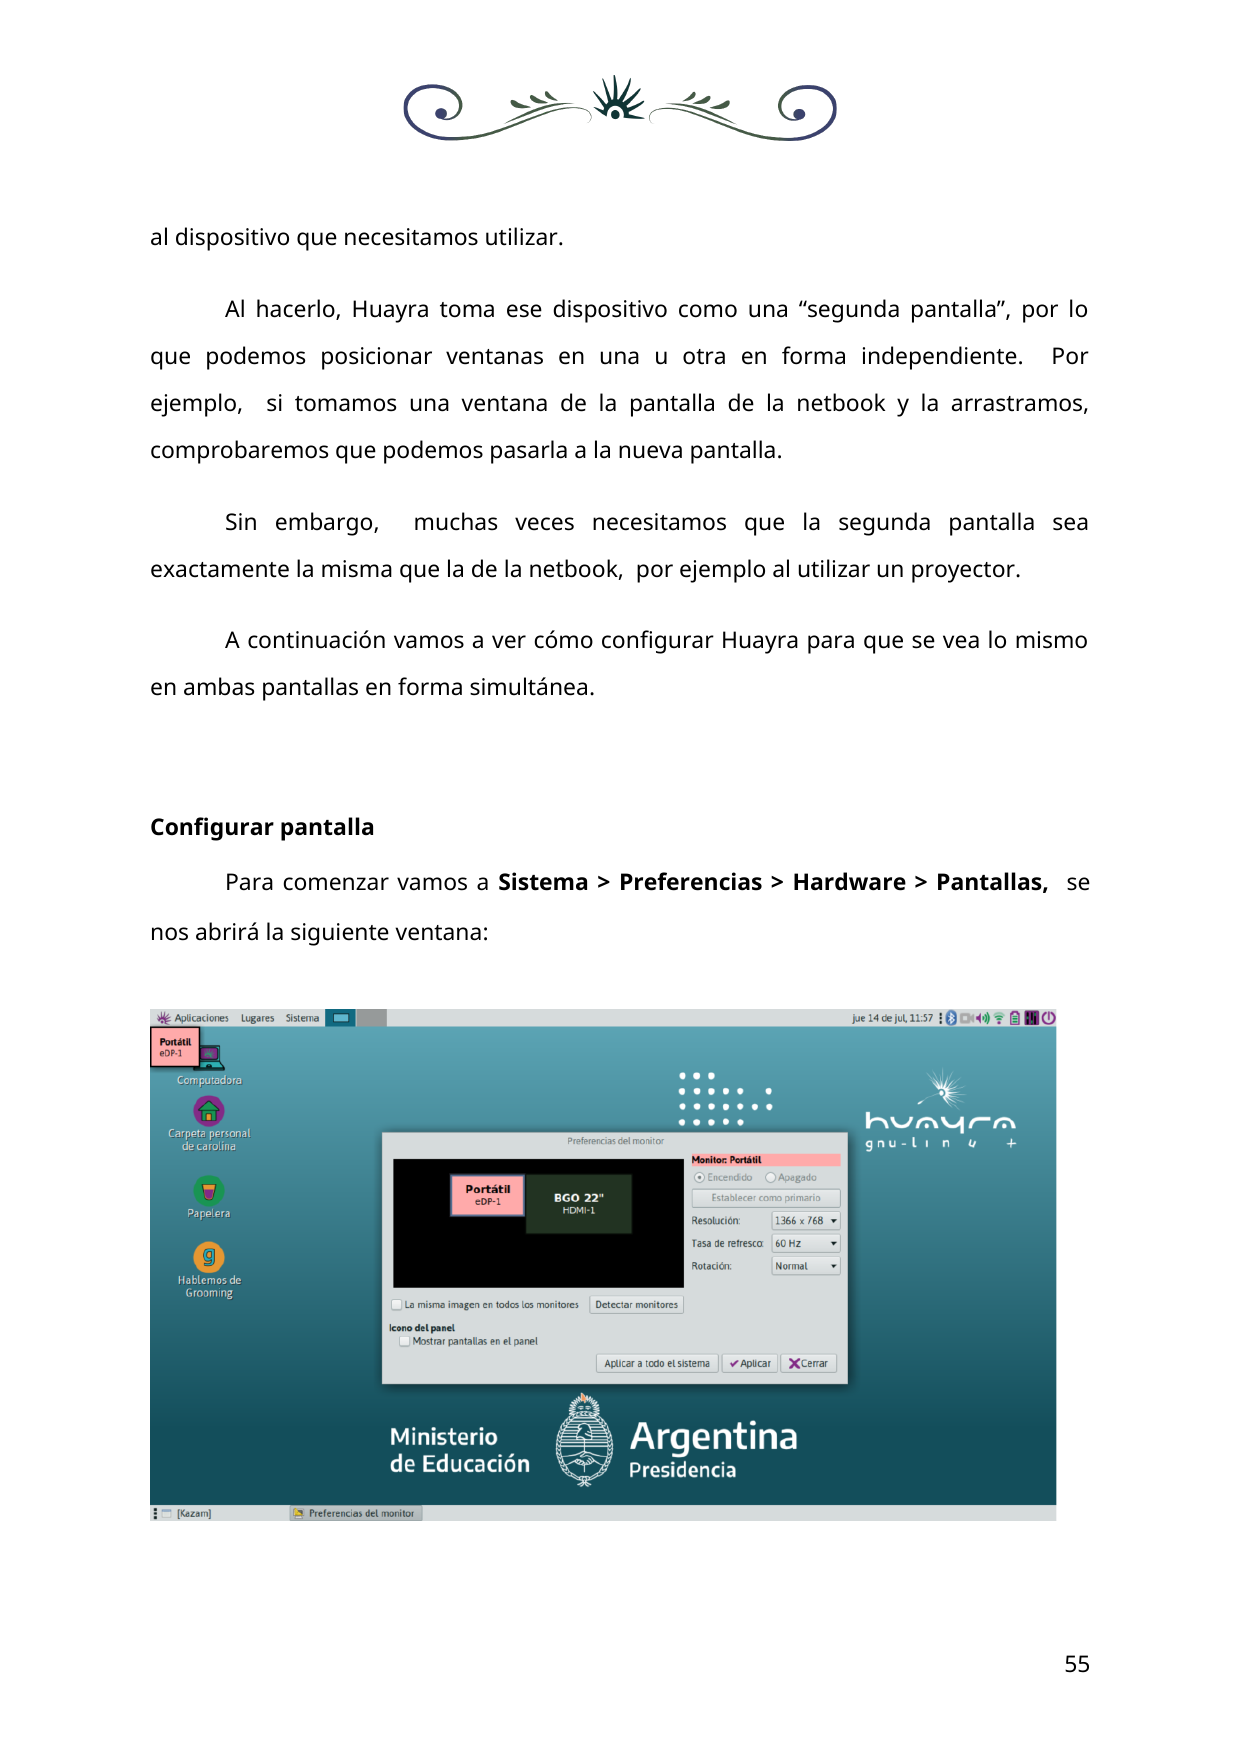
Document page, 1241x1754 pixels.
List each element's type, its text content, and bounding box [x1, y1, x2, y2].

text Para comenzar vamos a Sistema > Preferencias > Hardware > Pantallas, se nos abrirá la siguiente ventana: [150, 866, 1090, 1520]
text Configurar pantalla [150, 811, 1090, 842]
text al dispositivo que necesitamos utilizar. [150, 221, 1090, 253]
text Al hacerlo, Huayra toma ese dispositivo como una “segunda pantalla”, por lo que podemos posicionar ventanas en una u otra en forma independiente. Por ejemplo, si tomamos una ventana de la pantalla de la netbook y la arrastramos, comprobaremos que podemos pasarla a la nueva pantalla. [150, 293, 1090, 465]
picture [403, 75, 837, 141]
text Sin embargo, muchas veces necesitamos que la segunda pantalla sea exactamente la misma que la de la netbook, por ejemplo al utilizar un proyector. [150, 506, 1090, 584]
text A continuación vamos a ver cómo configurar Huayra para que se vea lo mismo en ambas pantallas en forma simultánea. [150, 624, 1090, 703]
picture [150, 1009, 1057, 1521]
text [150, 1561, 1090, 1592]
